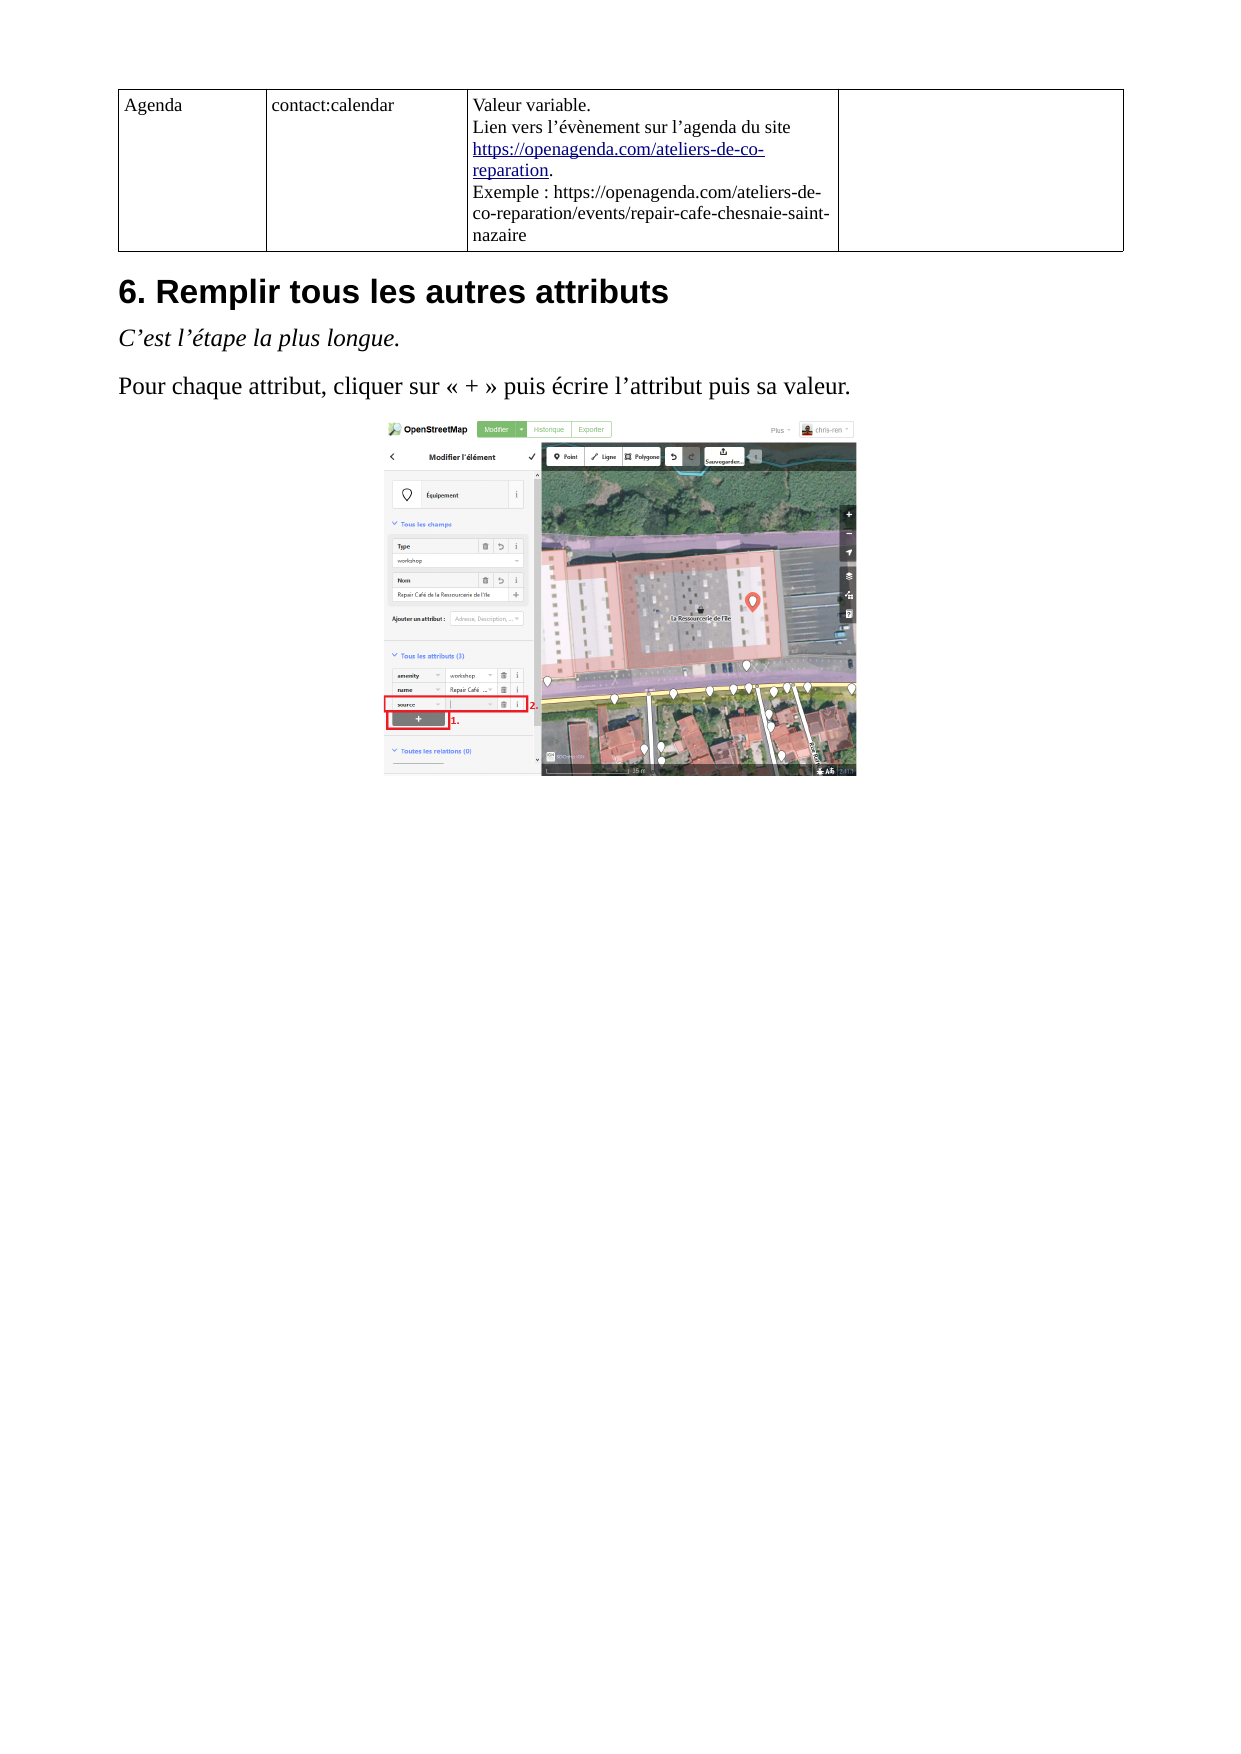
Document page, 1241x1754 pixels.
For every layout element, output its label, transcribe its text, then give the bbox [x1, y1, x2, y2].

text Pour chaque attribut, cliquer sur « + » puis écrire l’attribut puis sa valeur. [118, 371, 1122, 399]
picture [383, 418, 857, 776]
subtitle 6. Remplir tous les autres attributs [118, 272, 1122, 311]
table_header Valeur variable. Lien vers l’évènement sur l’agenda du site https://openagenda.com/ateliers-de-co-reparation. Exemple : https://openagenda.com/ateliers-de-co-reparation/events/repair-cafe-chesnaie-saint-nazaire [468, 90, 838, 251]
table_header contact:calendar [267, 90, 467, 251]
table_header Agenda [119, 90, 266, 251]
table_header [839, 90, 1123, 251]
text C’est l’étape la plus longue. [118, 323, 1122, 352]
